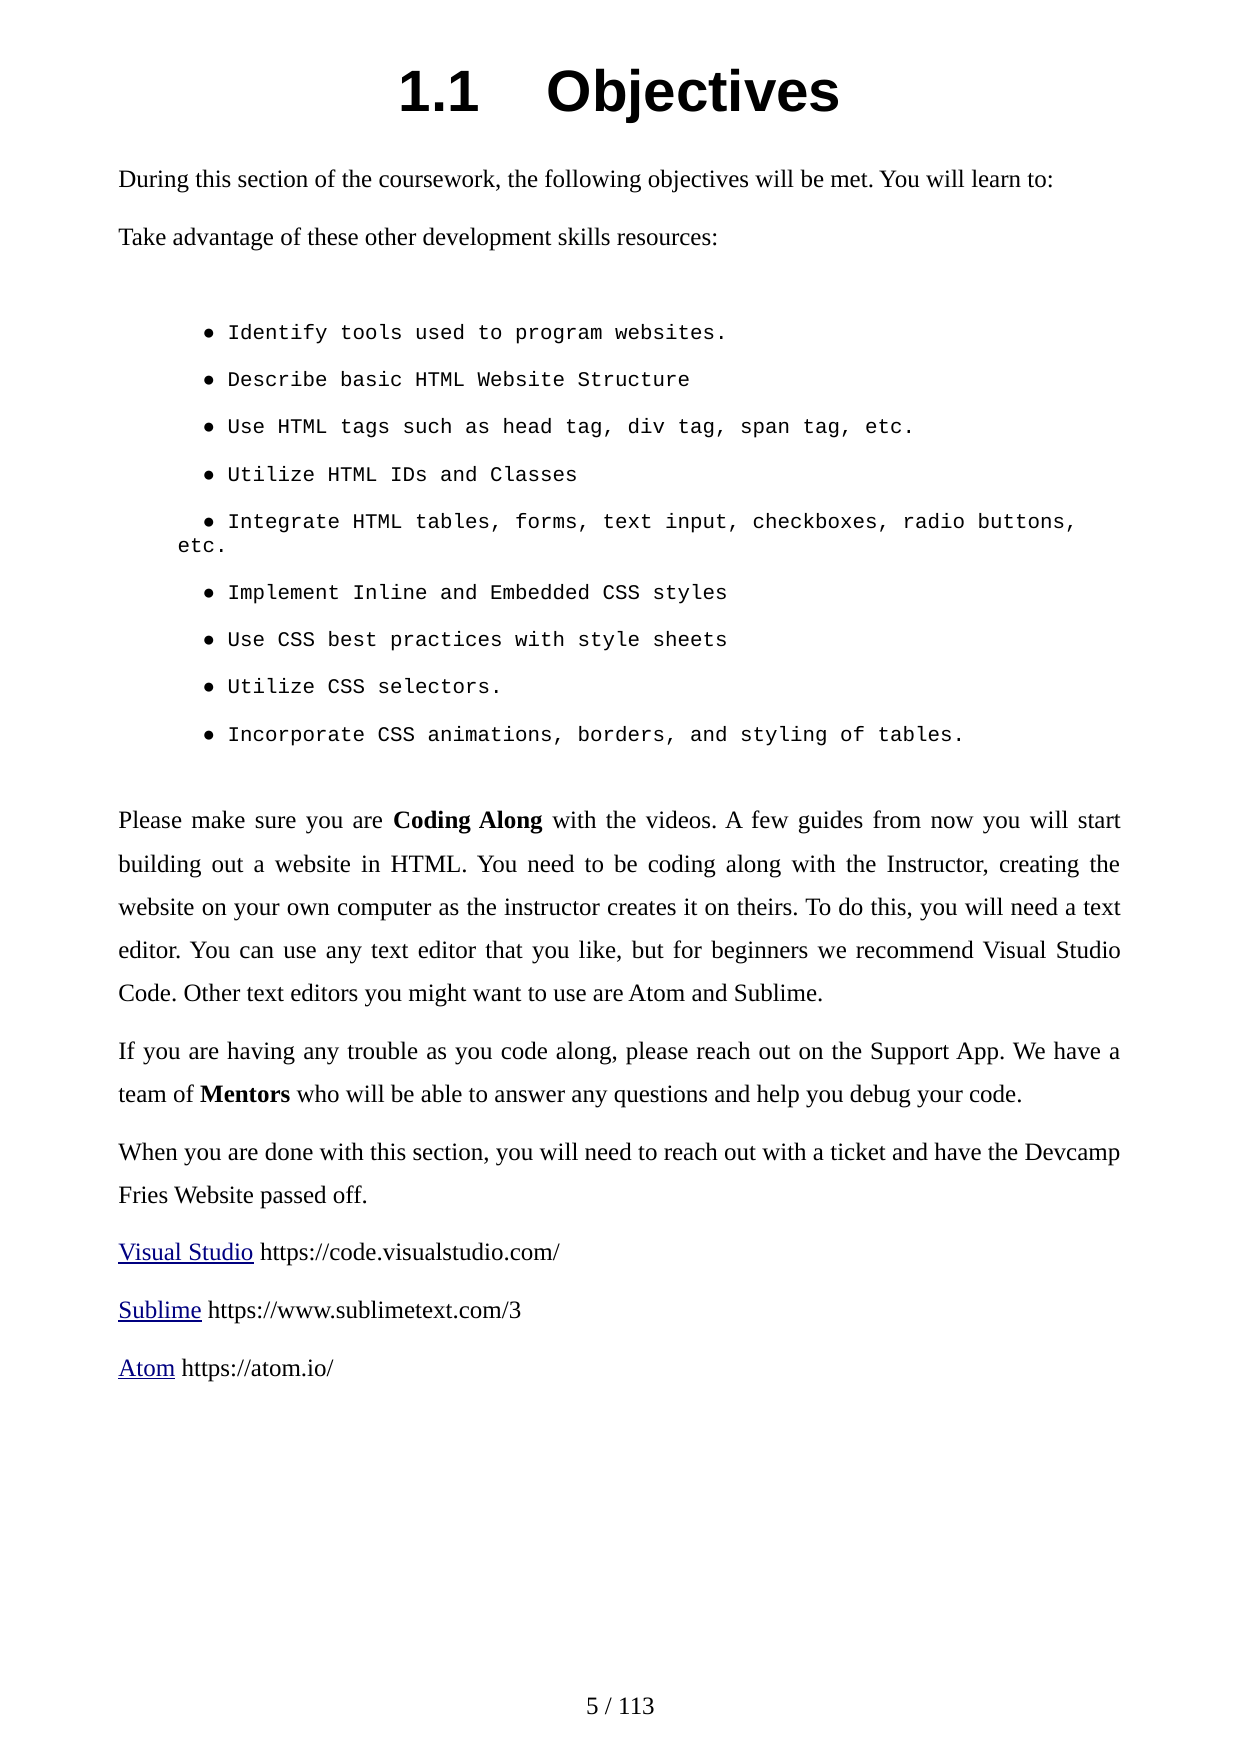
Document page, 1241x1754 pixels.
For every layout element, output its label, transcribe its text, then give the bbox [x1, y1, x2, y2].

text ● Identify tools used to program websites. [177, 322, 1122, 345]
title 1.1 Objectives [118, 56, 1122, 123]
text Atom https://atom.io/ [118, 1353, 1122, 1382]
text Please make sure you are Coding Along with the videos. A few guides from now you will start building out a website in HTML. You need to be coding along with the Instructor, creating the website on your own computer as the instructor creates it on theirs. To do this, you will need a text editor. You can use any text editor that you like, but for beginners we recommend Visual Studio Code. Other text editors you might want to use are Atom and Sublime. [118, 806, 1122, 1007]
text ● Incorporate CSS animations, borders, and styling of tables. [177, 724, 1122, 747]
text When you are done with this section, you will need to reach out with a ticket and have the Devcamp Fries Website passed off. [118, 1137, 1122, 1208]
text Take advantage of these other development skills resources: [118, 222, 1122, 251]
text Sublime https://www.sublimetext.com/3 [118, 1295, 1122, 1324]
text ● Utilize CSS selectors. [177, 676, 1122, 700]
text ● Use HTML tags such as head tag, div tag, span tag, etc. [177, 416, 1122, 440]
text If you are having any trouble as you code along, please reach out on the Support App. We have a team of Mentors who will be able to answer any questions and help you debug your code. [118, 1036, 1122, 1108]
text ● Integrate HTML tables, forms, text input, checkboxes, radio buttons, etc. [177, 511, 1122, 558]
text Visual Studio https://code.visualstudio.com/ [118, 1237, 1122, 1266]
text ● Use CSS best practices with style sheets [177, 629, 1122, 653]
text ● Implement Inline and Embedded CSS styles [177, 582, 1122, 606]
text ● Describe basic HTML Website Structure [177, 369, 1122, 393]
text ● Utilize HTML IDs and Classes [177, 464, 1122, 487]
text During this section of the coursework, the following objectives will be met. You will learn to: [118, 164, 1122, 193]
